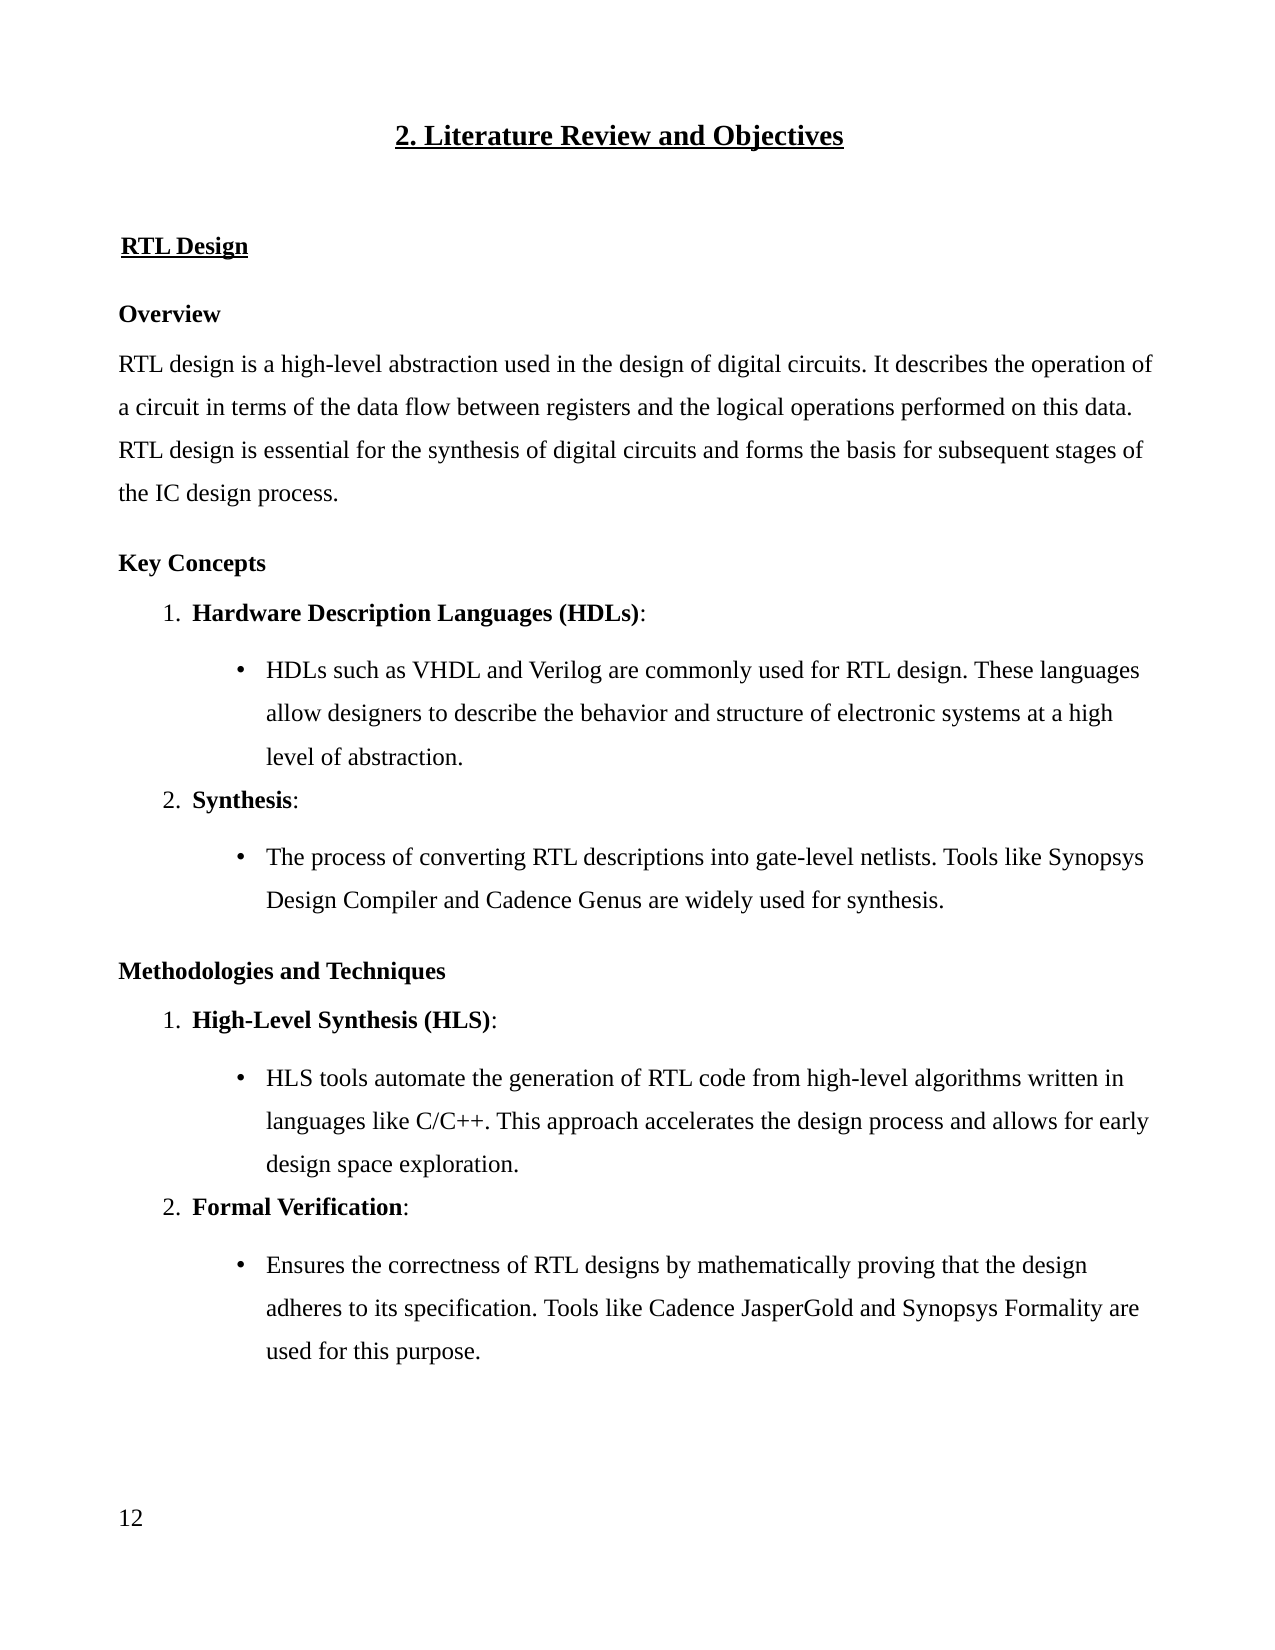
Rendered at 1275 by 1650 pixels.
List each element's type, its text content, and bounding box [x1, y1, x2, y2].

list HDLs such as VHDL and Verilog are commonly used for RTL design. These languages allow designers to describe the behavior and structure of electronic systems at a high level of abstraction. [236, 655, 1157, 770]
list The process of converting RTL descriptions into gate-level netlists. Tools like Synopsys Design Compiler and Cadence Genus are widely used for synthesis. [236, 842, 1157, 914]
text RTL design is a high-level abstraction used in the design of digital circuits. It describes the operation of a circuit in terms of the data flow between registers and the logical operations performed on this data. RTL design is essential for the synthesis of digital circuits and forms the basis for subsequent stages of the IC design process. [118, 349, 1157, 507]
subtitle Overview [118, 299, 1157, 328]
text 2. Literature Review and Objectives [118, 118, 1157, 152]
list Hardware Description Languages (HDLs): [162, 598, 1157, 626]
list Synthesis: [162, 785, 1157, 813]
subtitle Key Concepts [118, 548, 1157, 577]
subtitle RTL Design [118, 231, 1157, 260]
subtitle Methodologies and Techniques [118, 956, 1157, 984]
list High-Level Synthesis (HLS): [162, 1005, 1157, 1034]
list HLS tools automate the generation of RTL code from high-level algorithms written in languages like C/C++. This approach accelerates the design process and allows for early design space exploration. [236, 1063, 1157, 1178]
list Formal Verification: [162, 1192, 1157, 1221]
list Ensures the correctness of RTL designs by mathematically proving that the design adheres to its specification. Tools like Cadence JasperGold and Synopsys Formality are used for this purpose. [236, 1250, 1157, 1365]
